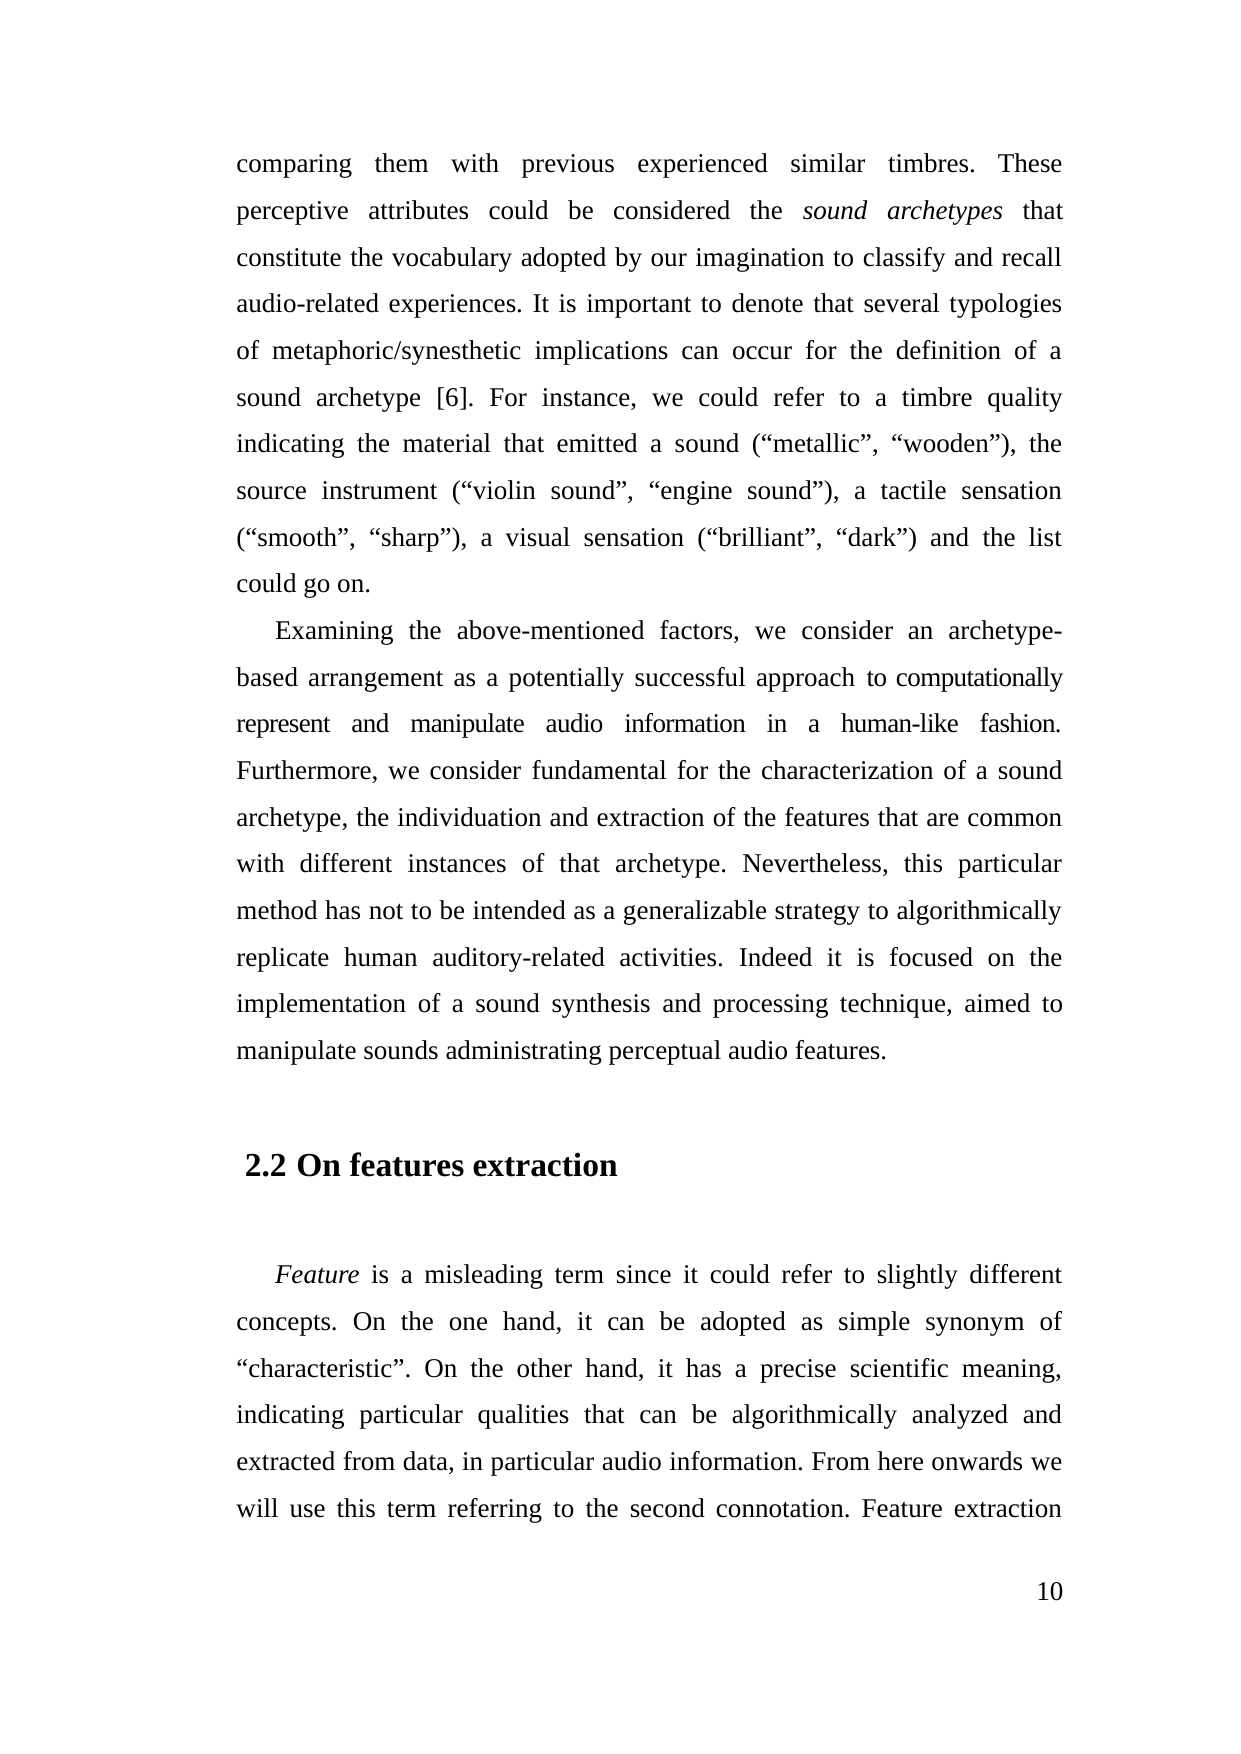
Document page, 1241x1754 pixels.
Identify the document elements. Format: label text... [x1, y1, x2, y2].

text Feature is a misleading term since it could refer to slightly different concepts. On the one hand, it can be adopted as simple synonym of “characteristic”. On the other hand, it has a precise scientific meaning, indicating particular qualities that can be algorithmically analyzed and extracted from data, in particular audio information. From here onwards we will use this term referring to the second connotation. Feature extraction [236, 1258, 1063, 1523]
subtitle On features extraction [236, 1145, 1063, 1183]
text Examining the above-mentioned factors, we consider an archetype-based arrangement as a potentially successful approach to computationally represent and manipulate audio information in a human-like fashion. Furthermore, we consider fundamental for the characterization of a sound archetype, the individuation and extraction of the features that are common with different instances of that archetype. Nevertheless, this particular method has not to be intended as a generalizable strategy to algorithmically replicate human auditory-related activities. Indeed it is focused on the implementation of a sound synthesis and processing technique, aimed to manipulate sounds administrating perceptual audio features. [236, 614, 1063, 1065]
text comparing them with previous experienced similar timbres. These perceptive attributes could be considered the sound archetypes that constitute the vocabulary adopted by our imagination to classify and recall audio-related experiences. It is important to denote that several typologies of metaphoric/synesthetic implications can occur for the definition of a sound archetype [6]. For instance, we could refer to a timbre quality indicating the material that emitted a sound (“metallic”, “wooden”), the source instrument (“violin sound”, “engine sound”), a tactile sensation (“smooth”, “sharp”), a visual sensation (“brilliant”, “dark”) and the list could go on. [236, 148, 1063, 599]
